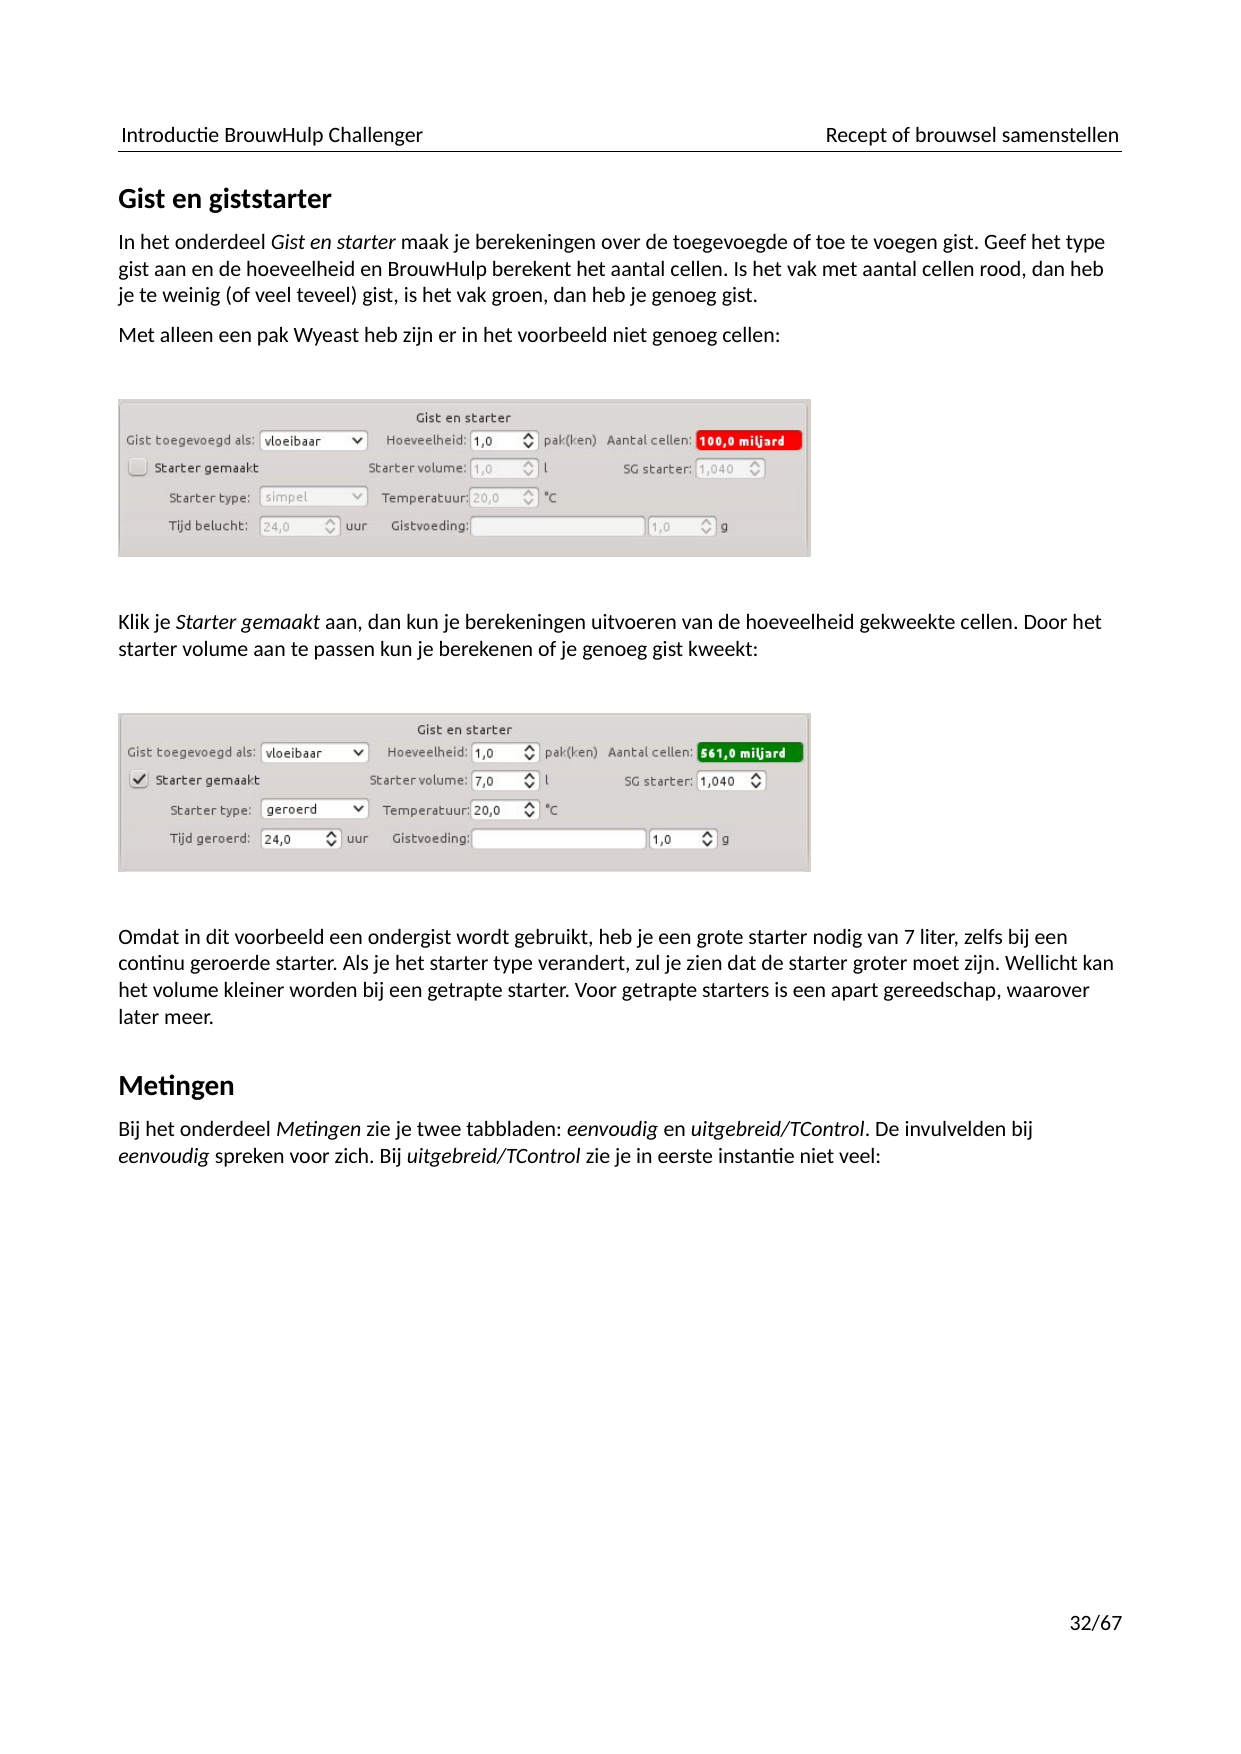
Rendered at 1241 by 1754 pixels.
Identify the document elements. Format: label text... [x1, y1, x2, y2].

text Omdat in dit voorbeeld een ondergist wordt gebruikt, heb je een grote starter nodig van 7 liter, zelfs bij een continu geroerde starter. Als je het starter type verandert, zul je zien dat de starter groter moet zijn. Wellicht kan het volume kleiner worden bij een getrapte starter. Voor getrapte starters is een apart gereedschap, waarover later meer. [118, 923, 1122, 1029]
picture [118, 399, 811, 557]
text Bij het onderdeel Metingen zie je twee tabbladen: eenvoudig en uitgebreid/TControl. De invulvelden bij eenvoudig spreken voor zich. Bij uitgebreid/TControl zie je in eerste instantie niet veel: [118, 1115, 1122, 1168]
text In het onderdeel Gist en starter maak je berekeningen over de toegevoegde of toe te voegen gist. Geef het type gist aan en de hoeveelheid en BrouwHulp berekent het aantal cellen. Is het vak met aantal cellen rood, dan heb je te weinig (of veel teveel) gist, is het vak groen, dan heb je genoeg gist. [118, 228, 1122, 308]
picture [118, 713, 811, 872]
subtitle Metingen [118, 1067, 1122, 1103]
text Met alleen een pak Wyeast heb zijn er in het voorbeeld niet genoeg cellen: [118, 321, 1122, 347]
text Klik je Starter gemaakt aan, dan kun je berekeningen uitvoeren van de hoeveelheid gekweekte cellen. Door het starter volume aan te passen kun je berekenen of je genoeg gist kweekt: [118, 608, 1122, 662]
subtitle Gist en giststarter [118, 180, 1122, 216]
